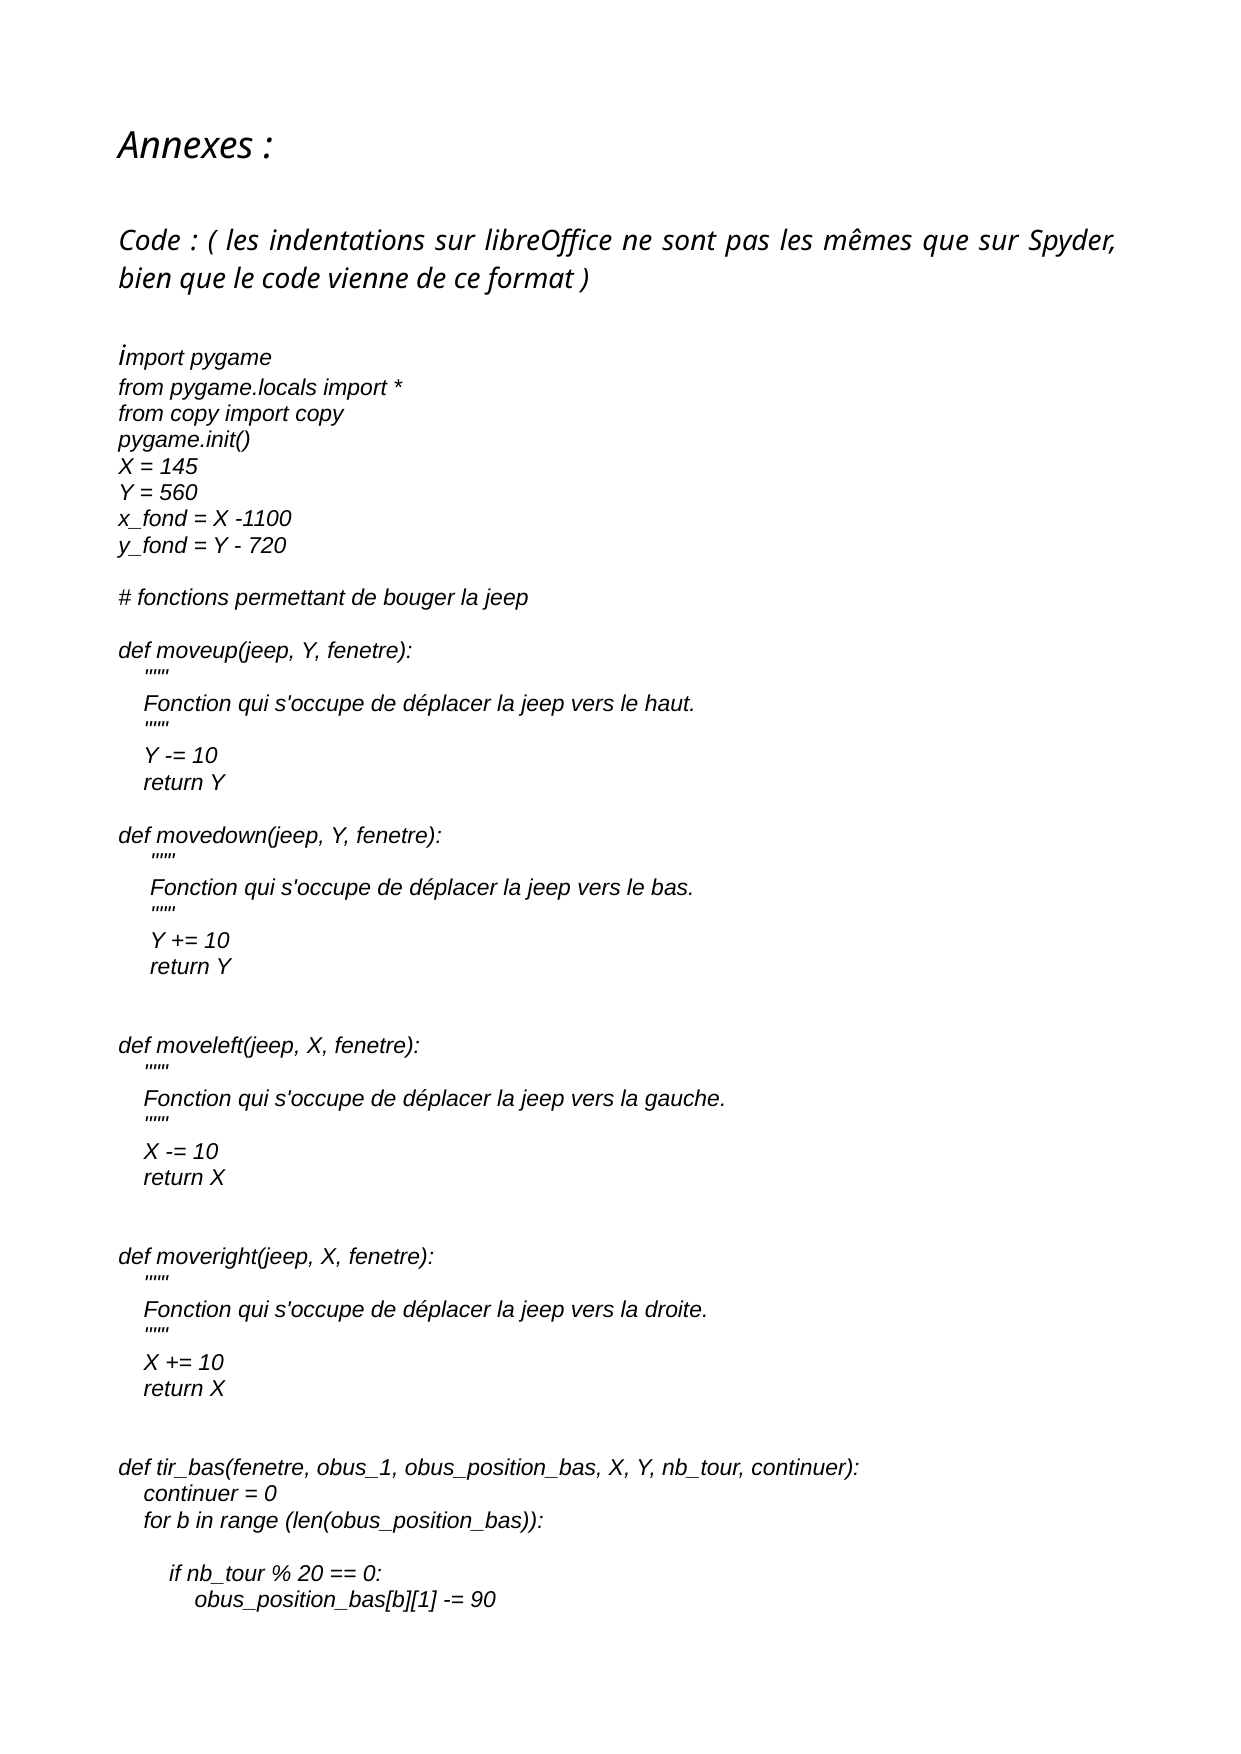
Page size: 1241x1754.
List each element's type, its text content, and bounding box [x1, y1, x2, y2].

text Y -= 10 [118, 742, 1122, 769]
text Y += 10 [118, 927, 1122, 953]
text Y = 560 [118, 479, 1122, 505]
text if nb_tour % 20 == 0: [118, 1559, 1122, 1586]
text """ [118, 716, 1122, 742]
text """ [118, 1322, 1122, 1349]
text def moveright(jeep, X, fenetre): [118, 1243, 1122, 1269]
text x_fond = X -1100 [118, 505, 1122, 532]
text from pygame.locals import * [118, 373, 1122, 400]
text for b in range (len(obus_position_bas)): [118, 1507, 1122, 1533]
text """ [118, 848, 1122, 874]
text return X [118, 1164, 1122, 1191]
text def tir_bas(fenetre, obus_1, obus_position_bas, X, Y, nb_tour, continuer): [118, 1454, 1122, 1480]
text continuer = 0 [118, 1480, 1122, 1507]
text def movedown(jeep, Y, fenetre): [118, 822, 1122, 848]
text Fonction qui s'occupe de déplacer la jeep vers le bas. [118, 874, 1122, 901]
text Fonction qui s'occupe de déplacer la jeep vers le haut. [118, 690, 1122, 716]
text obus_position_bas[b][1] -= 90 [118, 1586, 1122, 1612]
text """ [118, 1269, 1122, 1296]
text def moveleft(jeep, X, fenetre): [118, 1032, 1122, 1059]
text """ [118, 1111, 1122, 1138]
text from copy import copy [118, 400, 1122, 426]
text pygame.init() [118, 426, 1122, 453]
text Fonction qui s'occupe de déplacer la jeep vers la droite. [118, 1296, 1122, 1322]
text Annexes : [118, 118, 1122, 169]
text X = 145 [118, 453, 1122, 479]
text """ [118, 663, 1122, 690]
text def moveup(jeep, Y, fenetre): [118, 637, 1122, 663]
text X -= 10 [118, 1138, 1122, 1164]
text """ [118, 901, 1122, 927]
text return X [118, 1375, 1122, 1401]
text return Y [118, 953, 1122, 980]
text # fonctions permettant de bouger la jeep [118, 584, 1122, 611]
text y_fond = Y - 720 [118, 532, 1122, 558]
text import pygame [118, 335, 1122, 373]
text X += 10 [118, 1349, 1122, 1375]
text Code : ( les indentations sur libreOffice ne sont pas les mêmes que sur Spyder, bien que le code vienne de ce format ) [118, 220, 1122, 297]
text Fonction qui s'occupe de déplacer la jeep vers la gauche. [118, 1085, 1122, 1111]
text """ [118, 1059, 1122, 1085]
text return Y [118, 769, 1122, 795]
